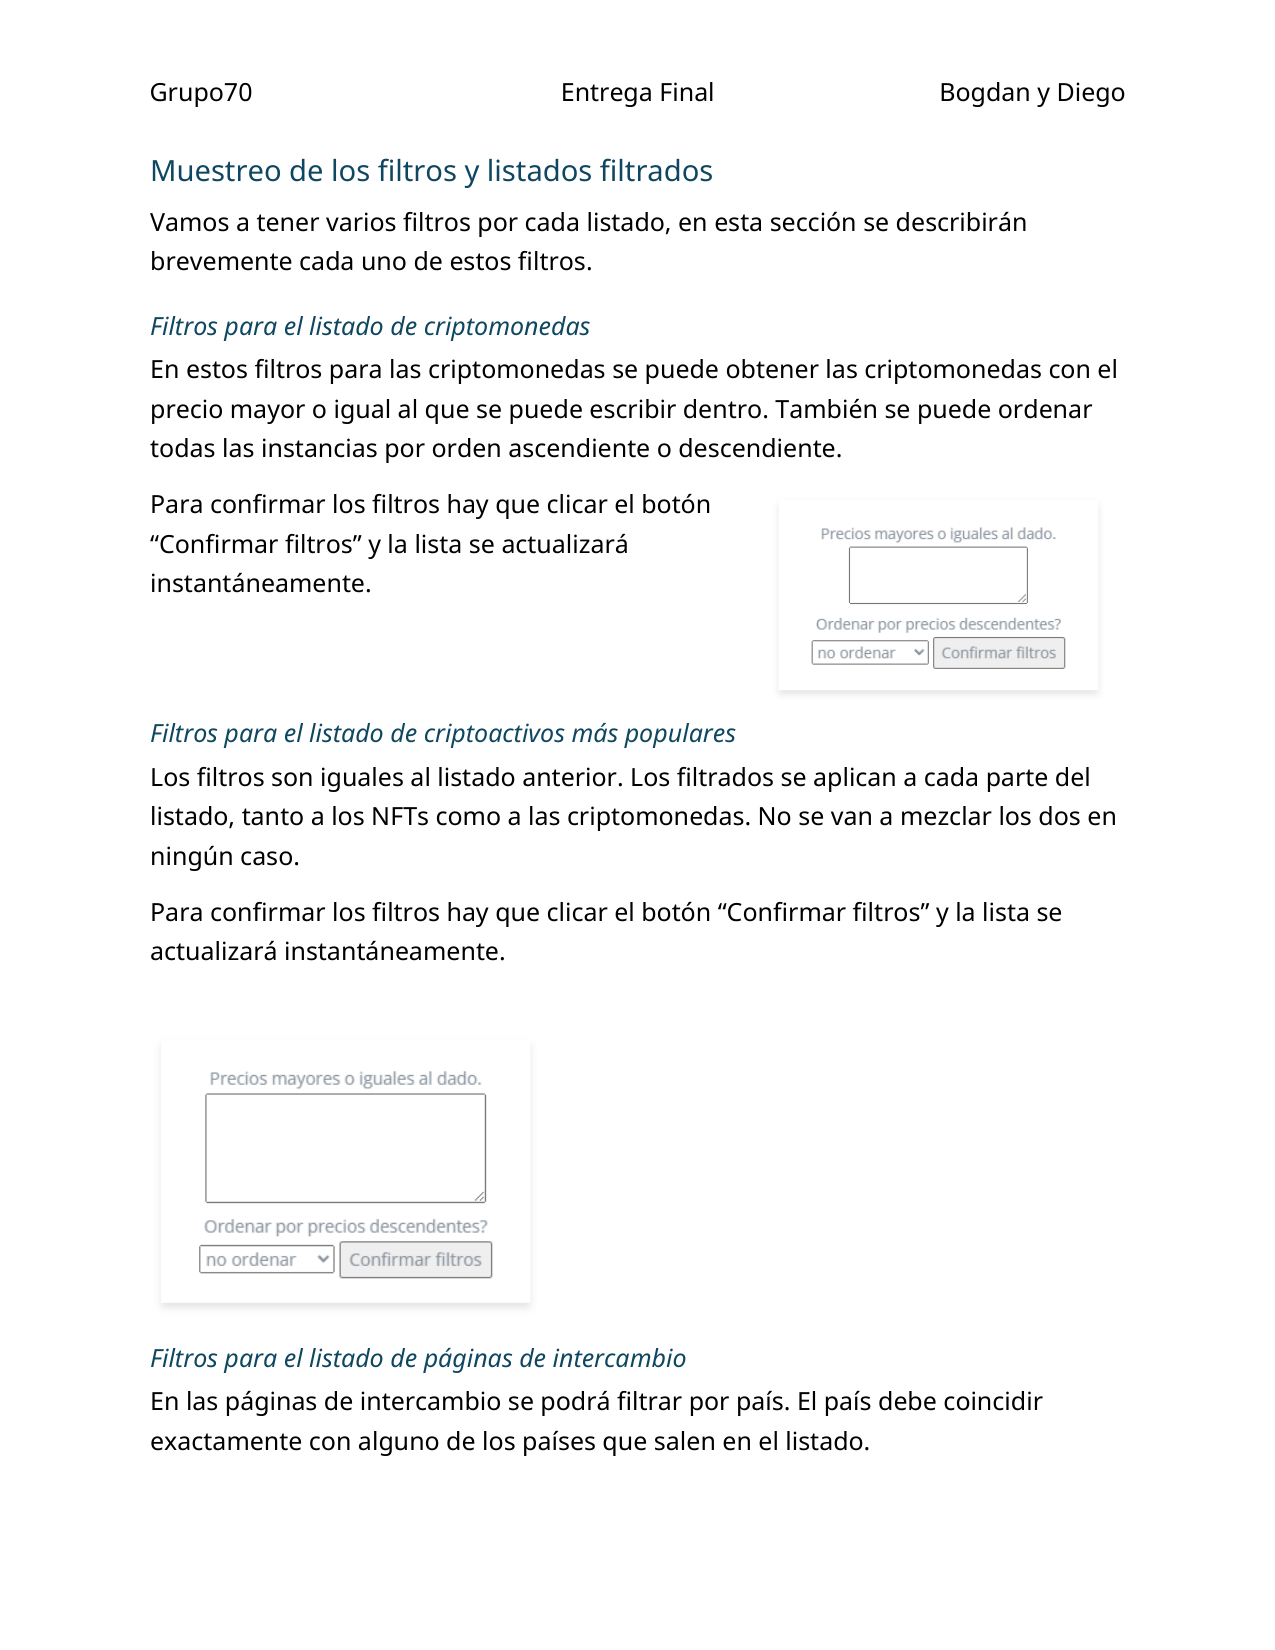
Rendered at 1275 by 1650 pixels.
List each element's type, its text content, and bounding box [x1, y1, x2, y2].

subtitle Filtros para el listado de criptomonedas [150, 308, 1125, 342]
subtitle Filtros para el listado de criptoactivos más populares [150, 716, 1125, 750]
text Para confirmar los filtros hay que clicar el botón “Confirmar filtros” y la lista se actualizará instantáneamente. [150, 487, 768, 600]
subtitle Filtros para el listado de páginas de intercambio [150, 1340, 1125, 1374]
text Los filtros son iguales al listado anterior. Los filtrados se aplican a cada parte del listado, tanto a los NFTs como a las criptomonedas. No se van a mezclar los dos en ningún caso. [150, 759, 1125, 872]
text Vamos a tener varios filtros por cada listado, en esta sección se describirán brevemente cada uno de estos filtros. [150, 204, 1125, 278]
subtitle Muestreo de los filtros y listados filtrados [150, 150, 1125, 190]
text En estos filtros para las criptomonedas se puede obtener las criptomonedas con el precio mayor o igual al que se puede escribir dentro. También se puede ordenar todas las instancias por orden ascendiente o descendiente. [150, 352, 1125, 465]
text Para confirmar los filtros hay que clicar el botón “Confirmar filtros” y la lista se actualizará instantáneamente. [150, 894, 1125, 968]
text En las páginas de intercambio se podrá filtrar por país. El país debe coincidir exactamente con alguno de los países que salen en el listado. [150, 1384, 1125, 1457]
